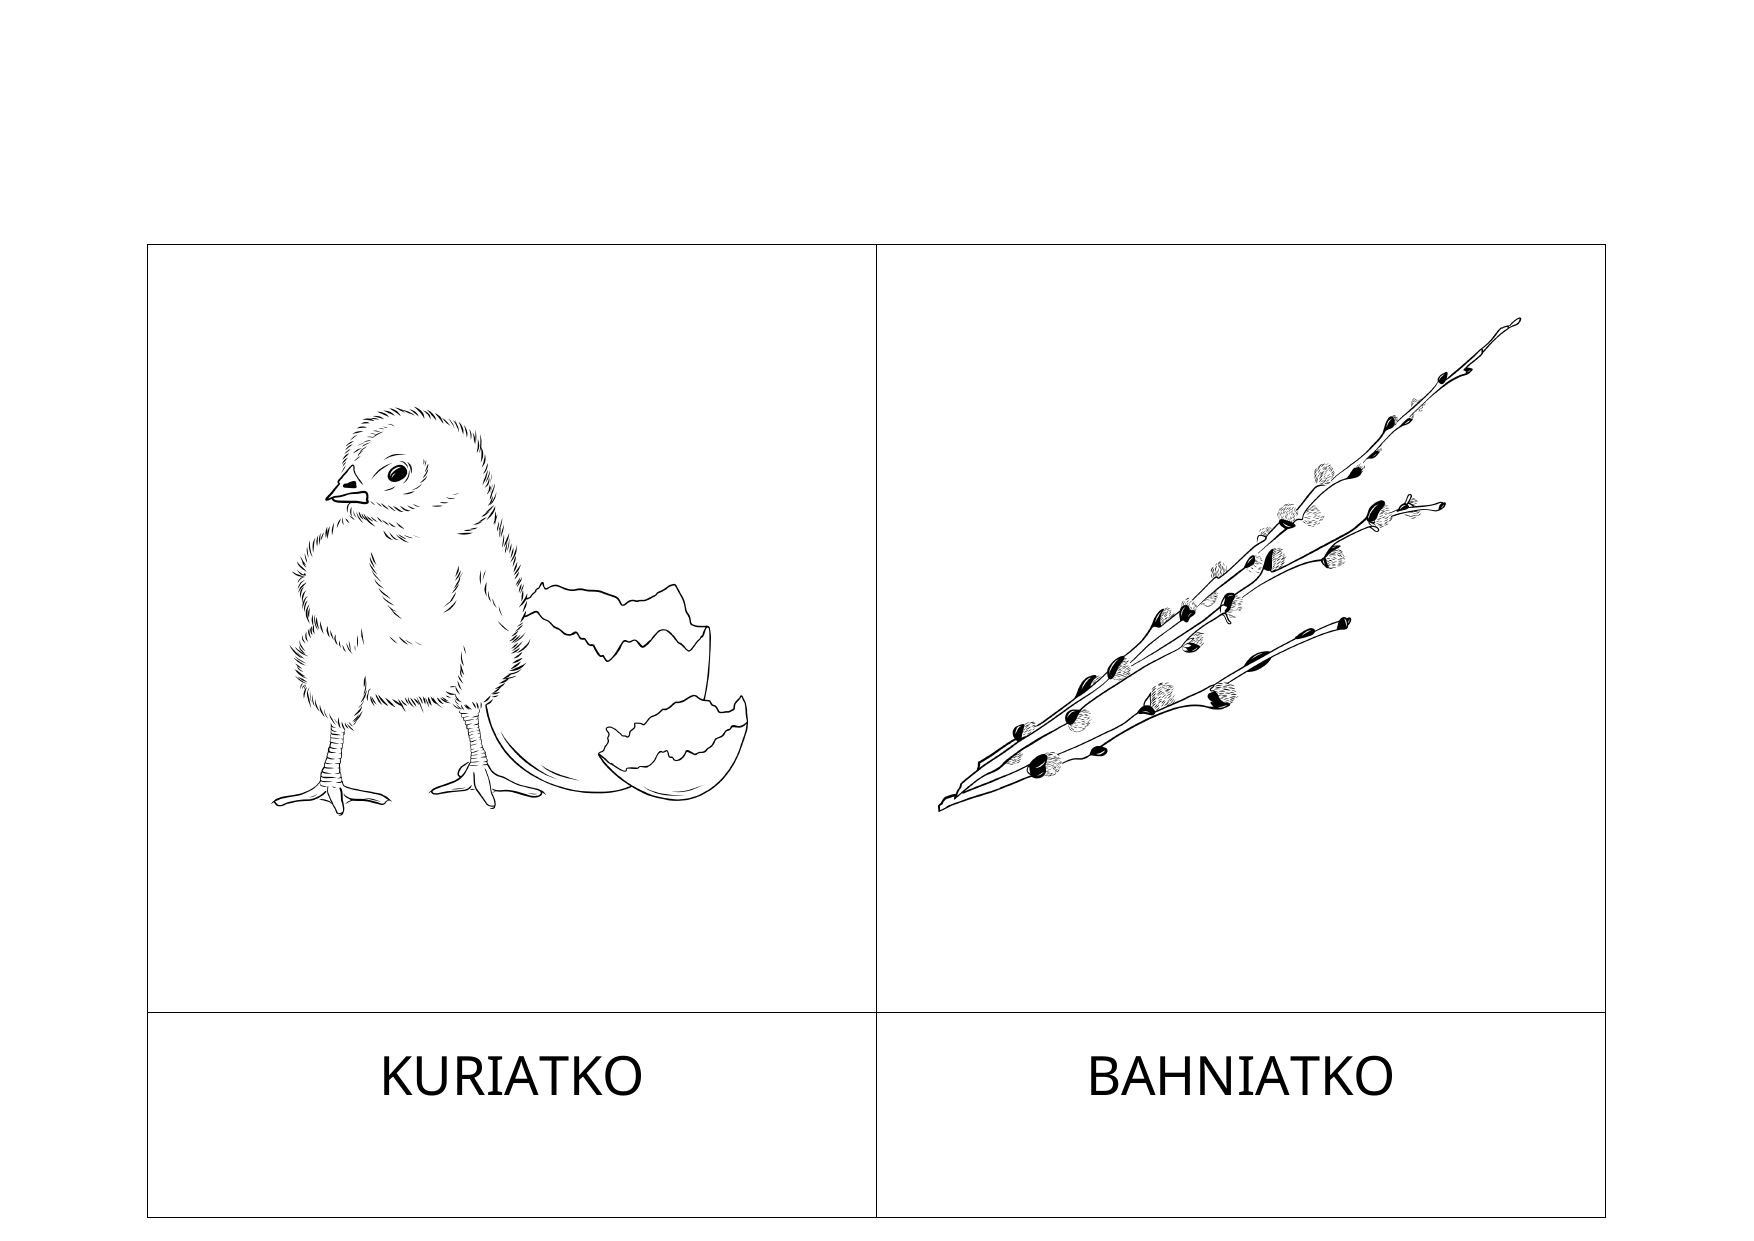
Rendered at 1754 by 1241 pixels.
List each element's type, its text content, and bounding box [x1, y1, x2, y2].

table_header [877, 245, 1605, 1012]
table_cell KURIATKO [148, 1013, 876, 1217]
table_cell BAHNIATKO [877, 1013, 1605, 1217]
picture [158, 245, 852, 938]
table_header [148, 245, 876, 1012]
picture [887, 245, 1574, 932]
